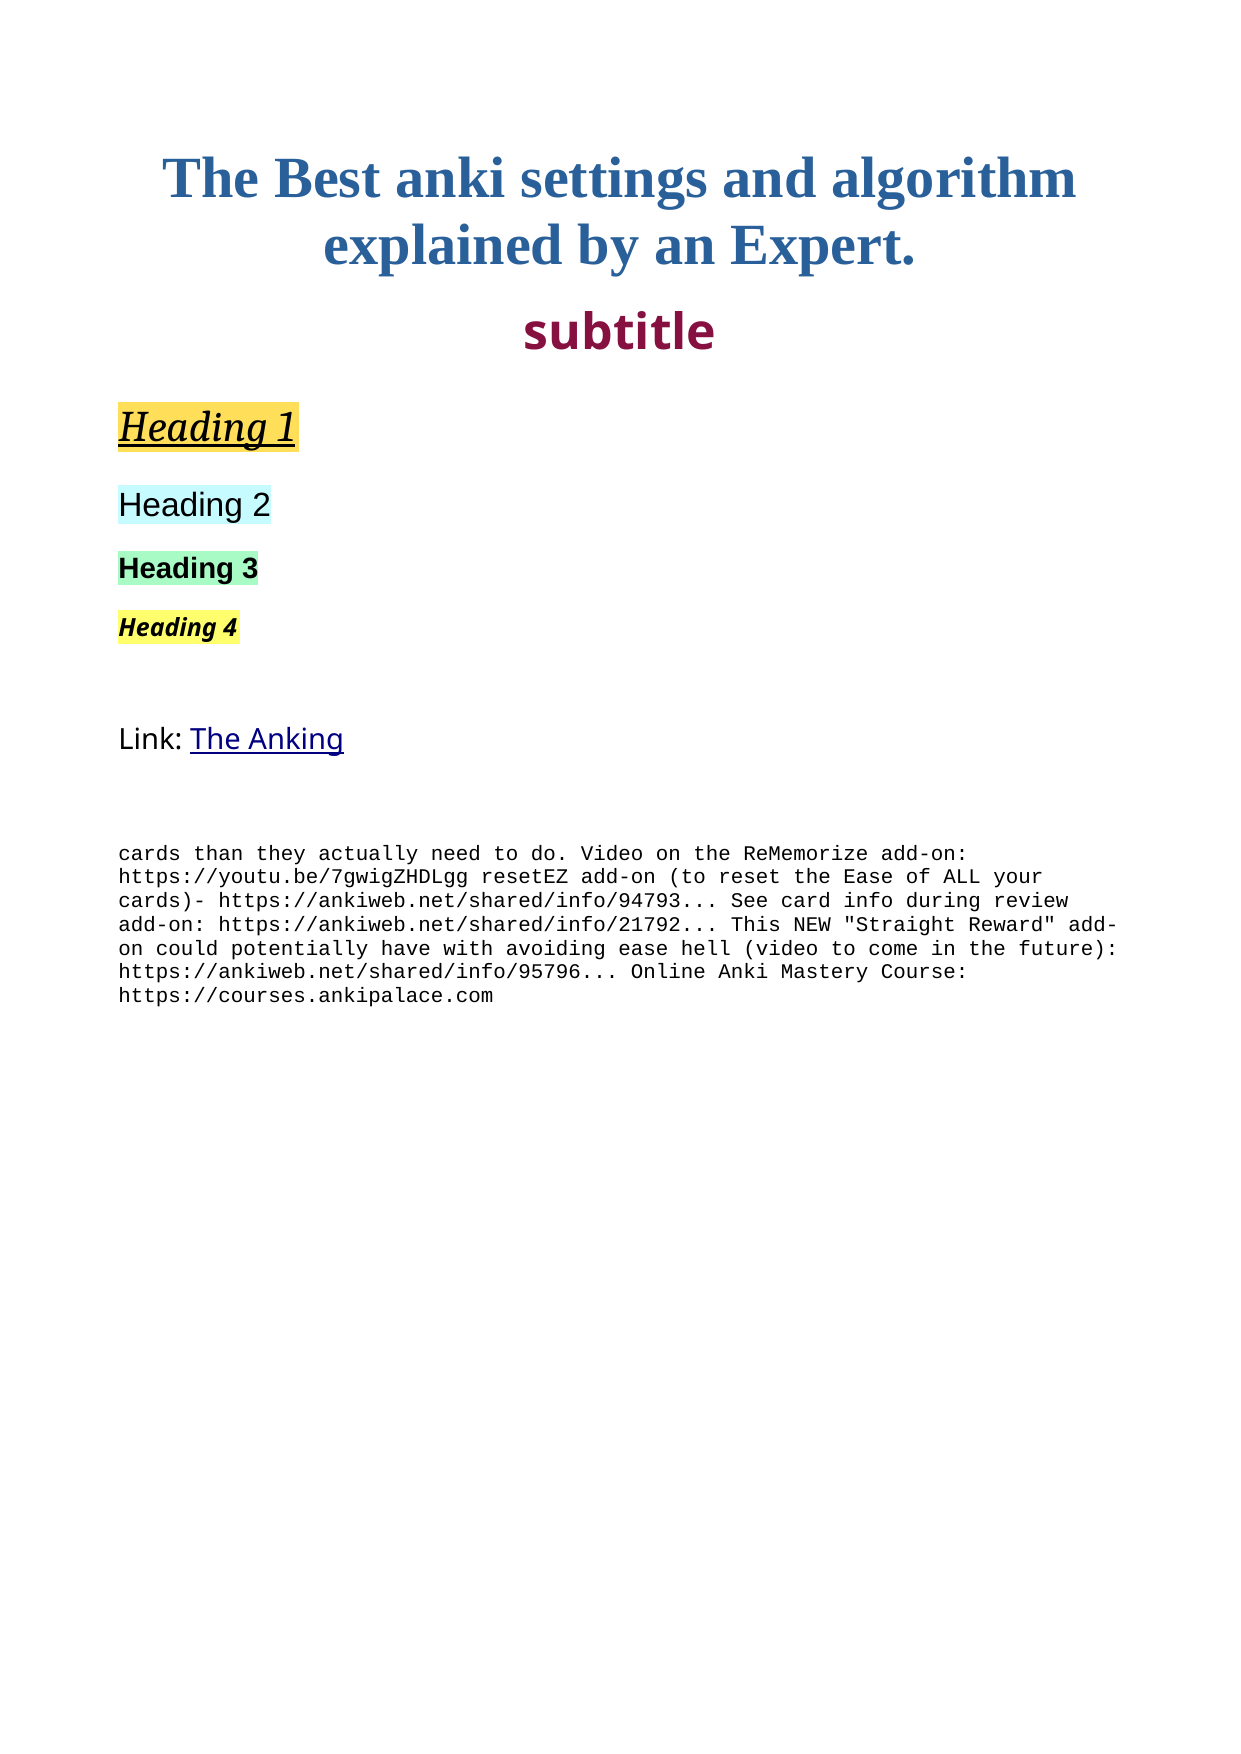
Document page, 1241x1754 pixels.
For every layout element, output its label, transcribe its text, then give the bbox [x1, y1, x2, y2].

subtitle subtitle [717, 296, 1122, 364]
subtitle Heading 3 [258, 551, 1122, 585]
subtitle subtitle [118, 296, 524, 364]
title The Best anki settings and algorithm explained by an Expert. [118, 143, 1122, 277]
text Link: The Anking [118, 718, 1122, 758]
text cards than they actually need to do. Video on the ReMemorize add-on: https://youtu.be/7gwigZHDLgg resetEZ add-on (to reset the Ease of ALL your cards)- https://ankiweb.net/shared/info/94793... See card info during review add-on: https://ankiweb.net/shared/info/21792... This NEW "Straight Reward" add-on could potentially have with avoiding ease hell (video to come in the future): https://ankiweb.net/shared/info/95796... Online Anki Mastery Course: https://courses.ankipalace.com [118, 843, 1122, 1008]
subtitle Heading 4 [240, 610, 1122, 644]
subtitle Heading 1 [299, 402, 1122, 452]
subtitle Heading 2 [271, 485, 1122, 524]
